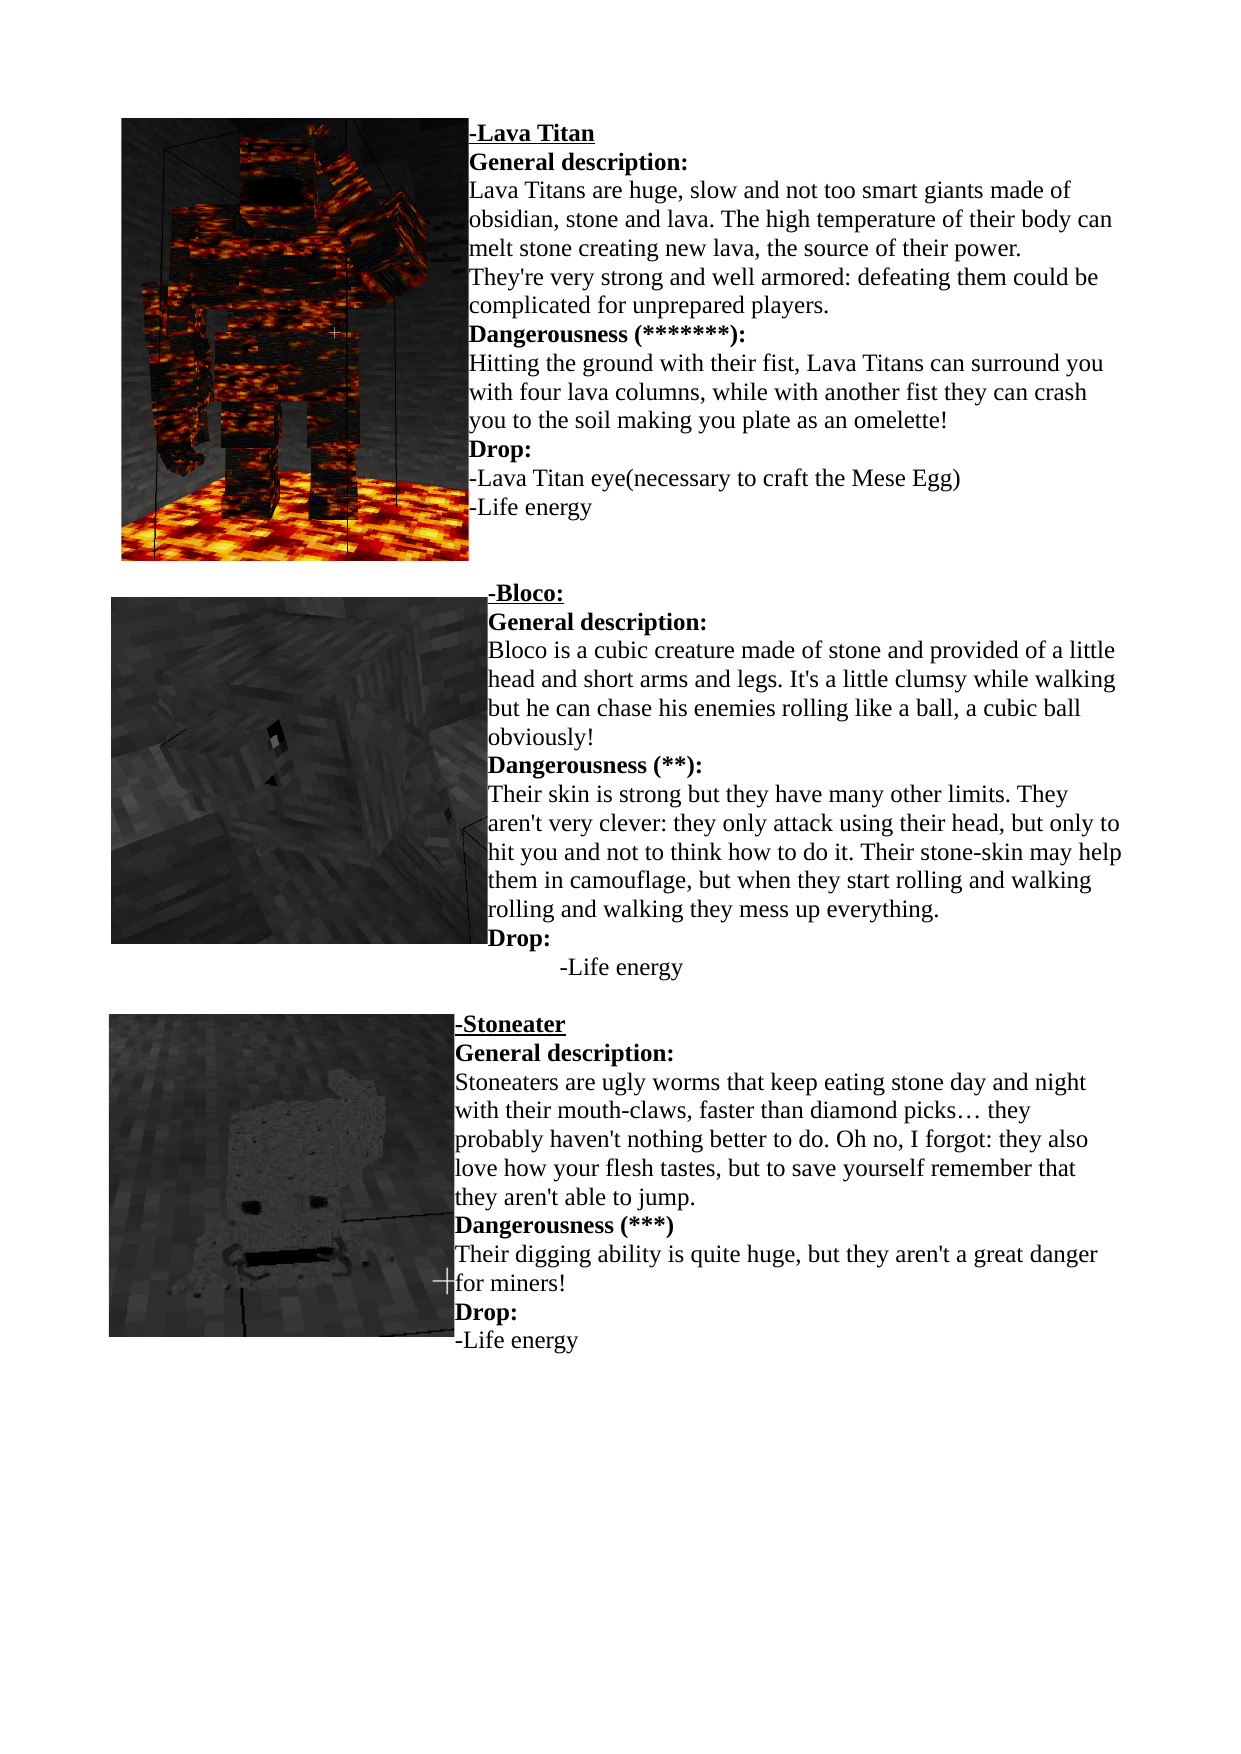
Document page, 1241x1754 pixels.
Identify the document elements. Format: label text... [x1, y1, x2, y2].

text Stoneaters are ugly worms that keep eating stone day and night with their mouth-claws, faster than diamond picks… they probably haven't nothing better to do. Oh no, I forgot: they also love how your flesh tastes, but to save yourself remember that they aren't able to jump. [455, 1067, 1122, 1211]
picture [111, 597, 488, 944]
text -Life energy [469, 492, 1122, 521]
text Dangerousness (**): [488, 751, 1122, 779]
text Their skin is strong but they have many other limits. They aren't very clever: they only attack using their head, but only to hit you and not to think how to do it. Their stone-skin may help them in camouflage, but when they start rolling and walking rolling and walking they mess up everything. [488, 779, 1122, 923]
text -Life energy [118, 1326, 1122, 1354]
text Drop: [455, 1297, 1122, 1326]
text General description: [455, 1038, 1122, 1067]
picture [108, 1014, 455, 1337]
text Bloco is a cubic creature made of stone and provided of a little head and short arms and legs. It's a little clumsy while walking but he can chase his enemies rolling like a ball, a cubic ball obviously! [488, 636, 1122, 751]
text -Lava Titan [469, 118, 1122, 147]
text -Stoneater [118, 1009, 1122, 1038]
text Their digging ability is quite huge, but they aren't a great danger for miners! [455, 1239, 1122, 1297]
text Hitting the ground with their fist, Lava Titans can surround you with four lava columns, while with another fist they can crash you to the soil making you plate as an omelette! [469, 348, 1122, 434]
text -Bloco: [118, 578, 1122, 607]
text Drop: [118, 923, 1122, 952]
text Drop: [469, 434, 1122, 463]
text General description: [488, 607, 1122, 636]
text -Lava Titan eye(necessary to craft the Mese Egg) [469, 463, 1122, 492]
text Dangerousness (*******): [469, 319, 1122, 348]
text General description: [469, 147, 1122, 176]
text Dangerousness (***) [455, 1211, 1122, 1239]
text They're very strong and well armored: defeating them could be complicated for unprepared players. [469, 262, 1122, 319]
text Lava Titans are huge, slow and not too smart giants made of obsidian, stone and lava. The high temperature of their body can melt stone creating new lava, the source of their power. [469, 176, 1122, 262]
text -Life energy [118, 952, 1122, 981]
picture [121, 118, 469, 561]
